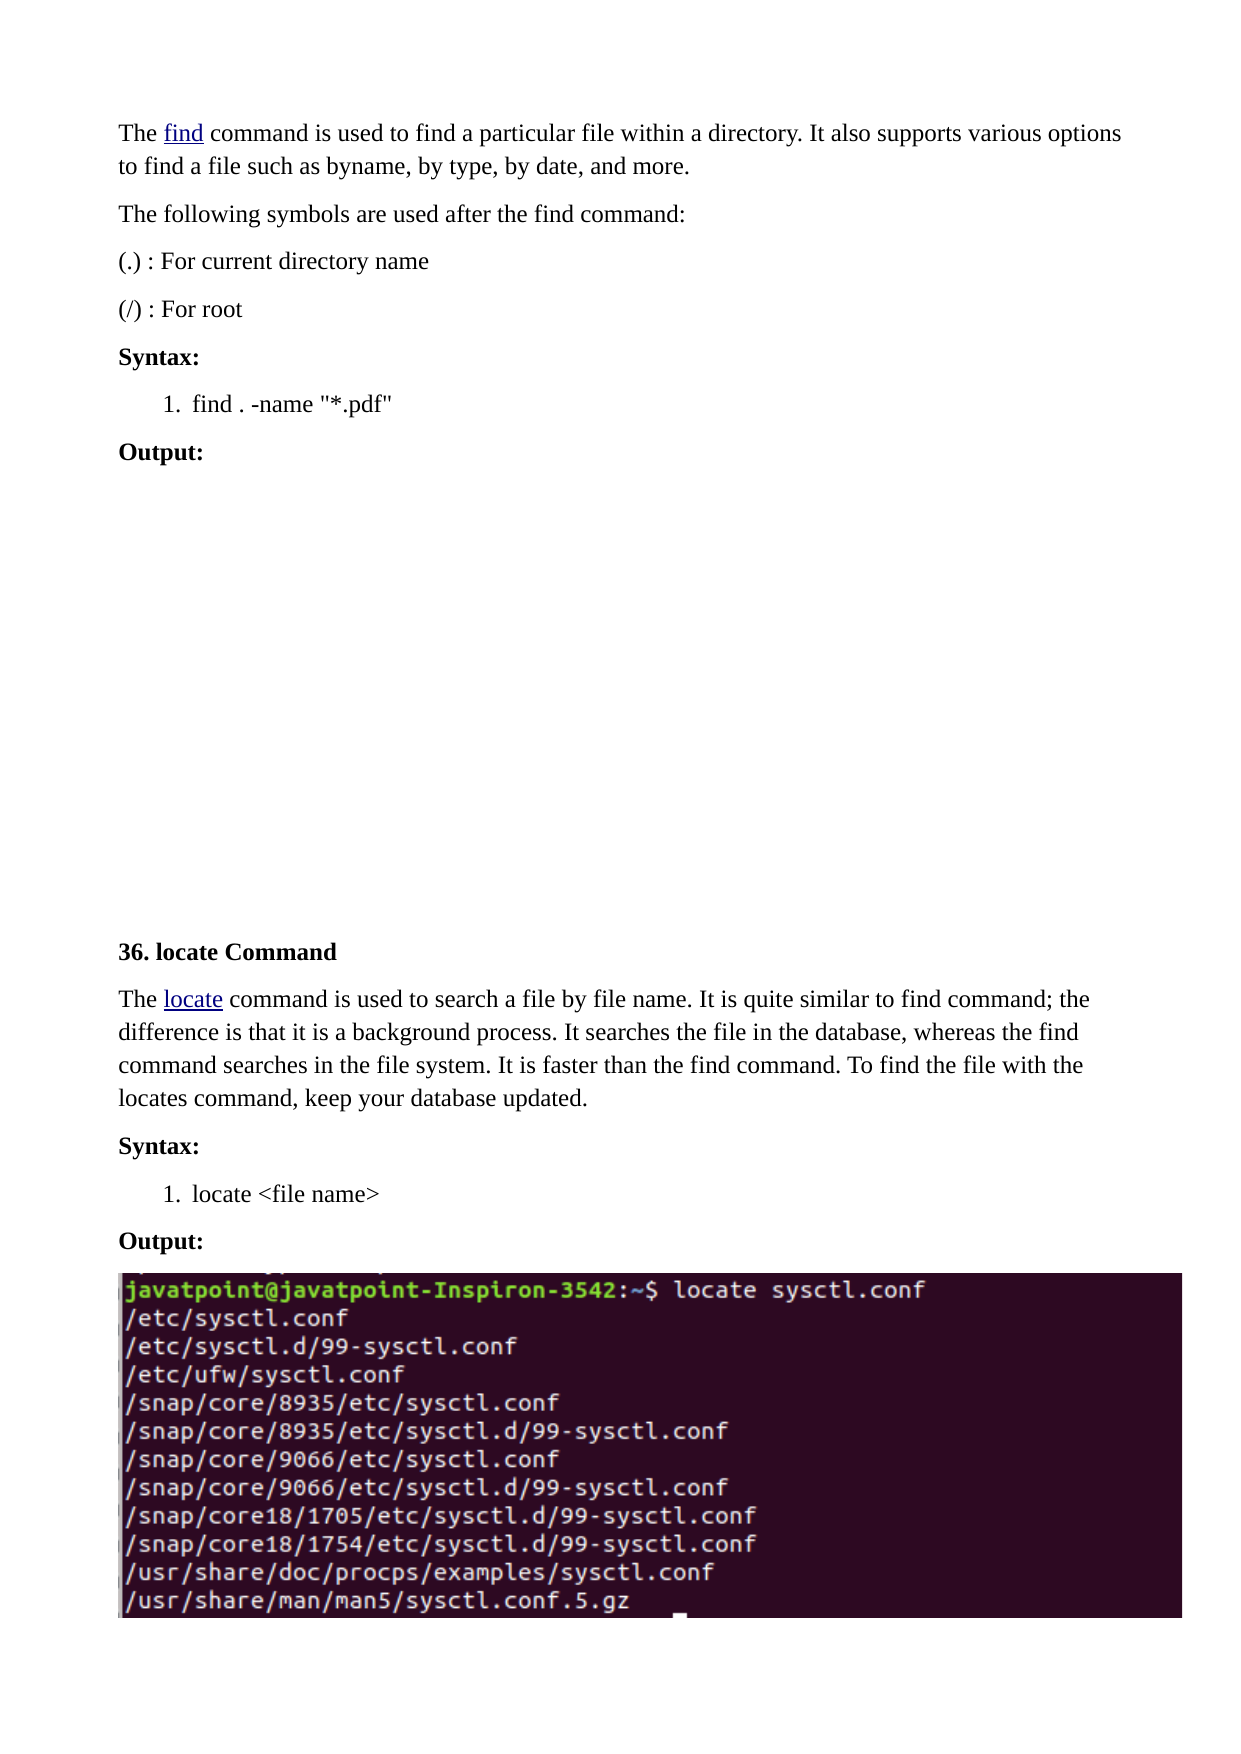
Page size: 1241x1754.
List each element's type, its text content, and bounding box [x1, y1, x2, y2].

text Syntax: [118, 342, 1122, 370]
text The following symbols are used after the find command: [118, 199, 1122, 227]
text (/) : For root [118, 294, 1122, 323]
text (.) : For current directory name [118, 246, 1122, 275]
list find . -name "*.pdf" [162, 389, 1122, 418]
text Output: [118, 1226, 1122, 1255]
picture [118, 1273, 1183, 1618]
text The locate command is used to search a file by file name. It is quite similar to find command; the difference is that it is a background process. It searches the file in the database, whereas the find command searches in the file system. It is faster than the find command. To find the file with the locates command, keep your database updated. [118, 984, 1122, 1112]
text The find command is used to find a particular file within a directory. It also supports various options to find a file such as byname, by type, by date, and more. [118, 118, 1122, 180]
text 36. locate Command [118, 937, 1122, 966]
text Syntax: [118, 1131, 1122, 1160]
text Output: [118, 437, 1122, 466]
list locate <file name> [162, 1179, 1122, 1207]
